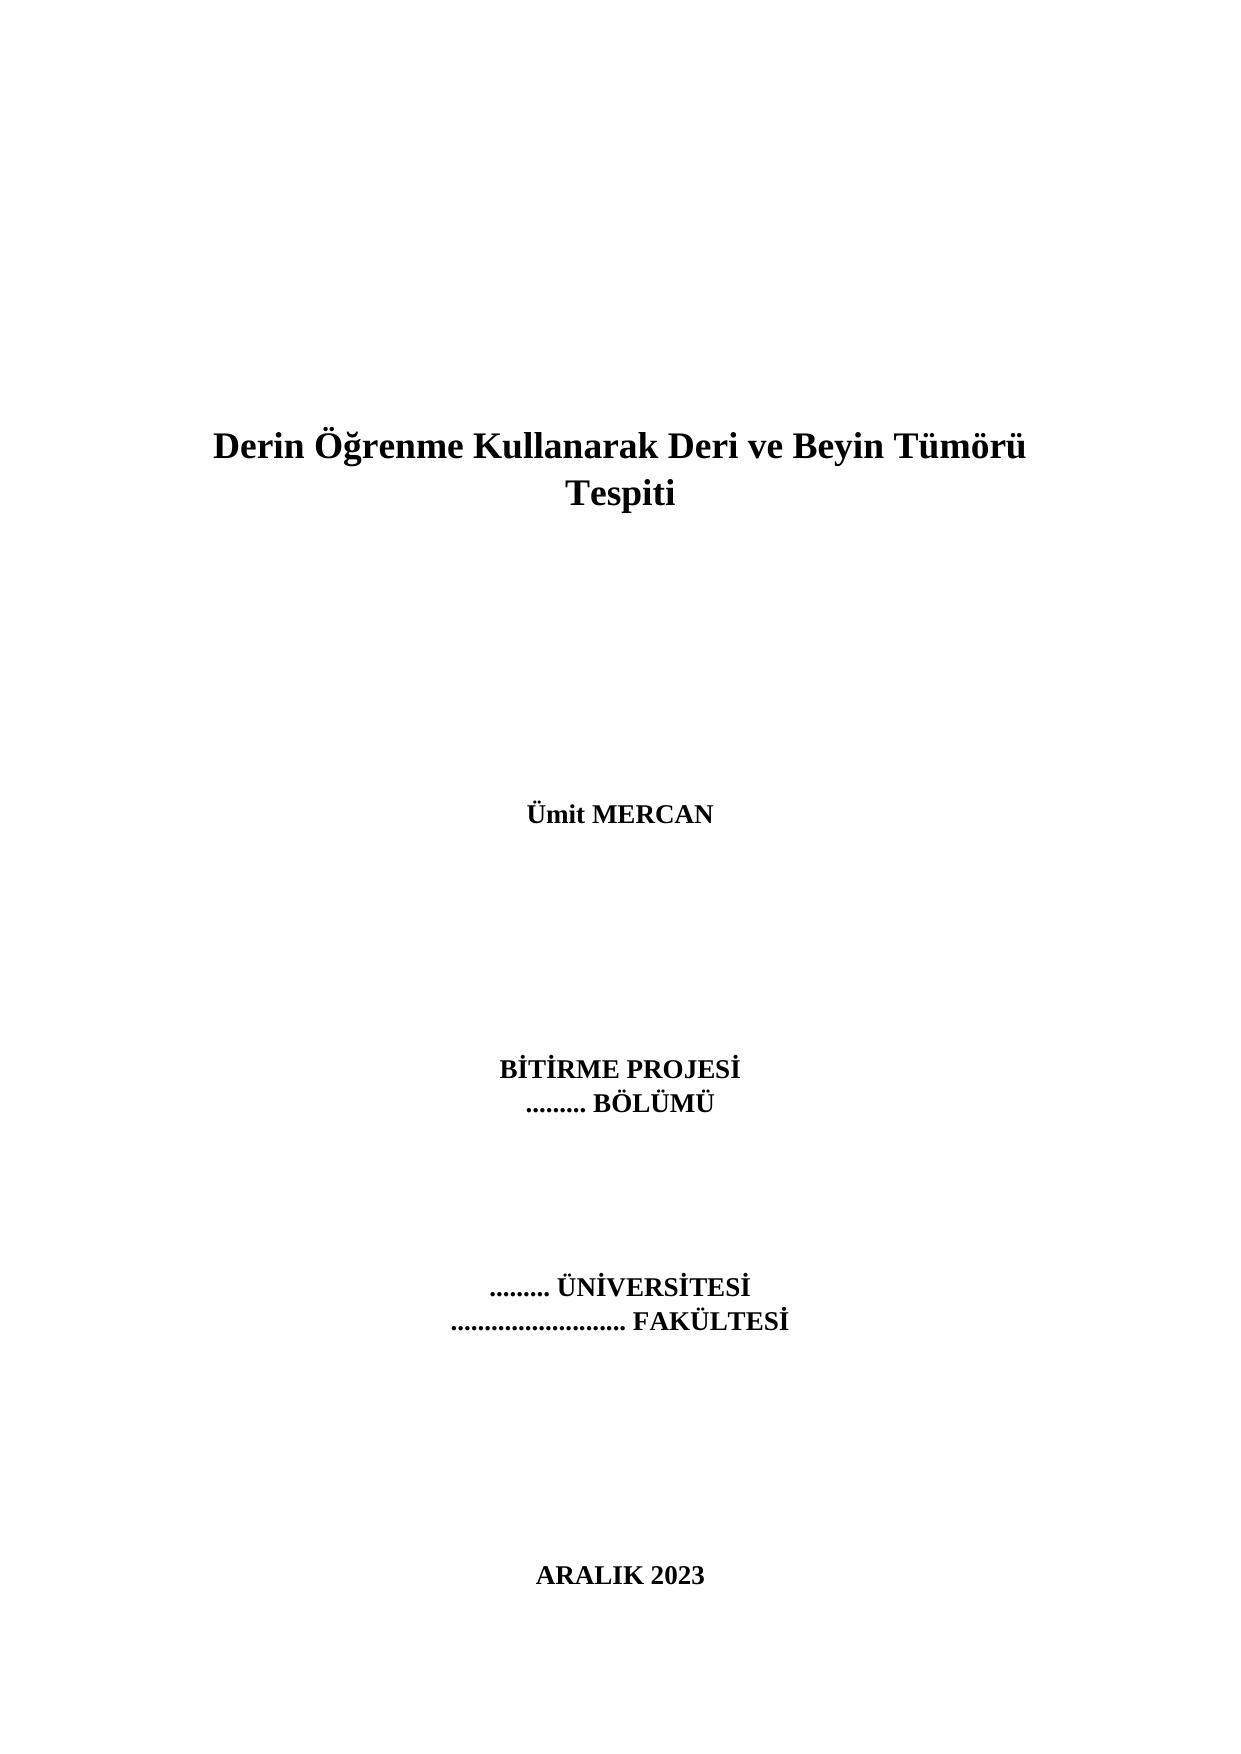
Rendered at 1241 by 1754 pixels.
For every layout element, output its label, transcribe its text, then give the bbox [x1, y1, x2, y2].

subtitle Derin Öğrenme Kullanarak Deri ve Beyin Tümörü Tespiti [162, 424, 1078, 513]
text ARALIK 2023 [162, 1559, 1078, 1590]
text BİTİRME PROJESİ [162, 1053, 1078, 1085]
text ......... BÖLÜMÜ [162, 1087, 1078, 1118]
text ......... ÜNİVERSİTESİ [162, 1271, 1078, 1302]
text .......................... FAKÜLTESİ [162, 1305, 1078, 1336]
text Ümit MERCAN [162, 798, 1078, 829]
